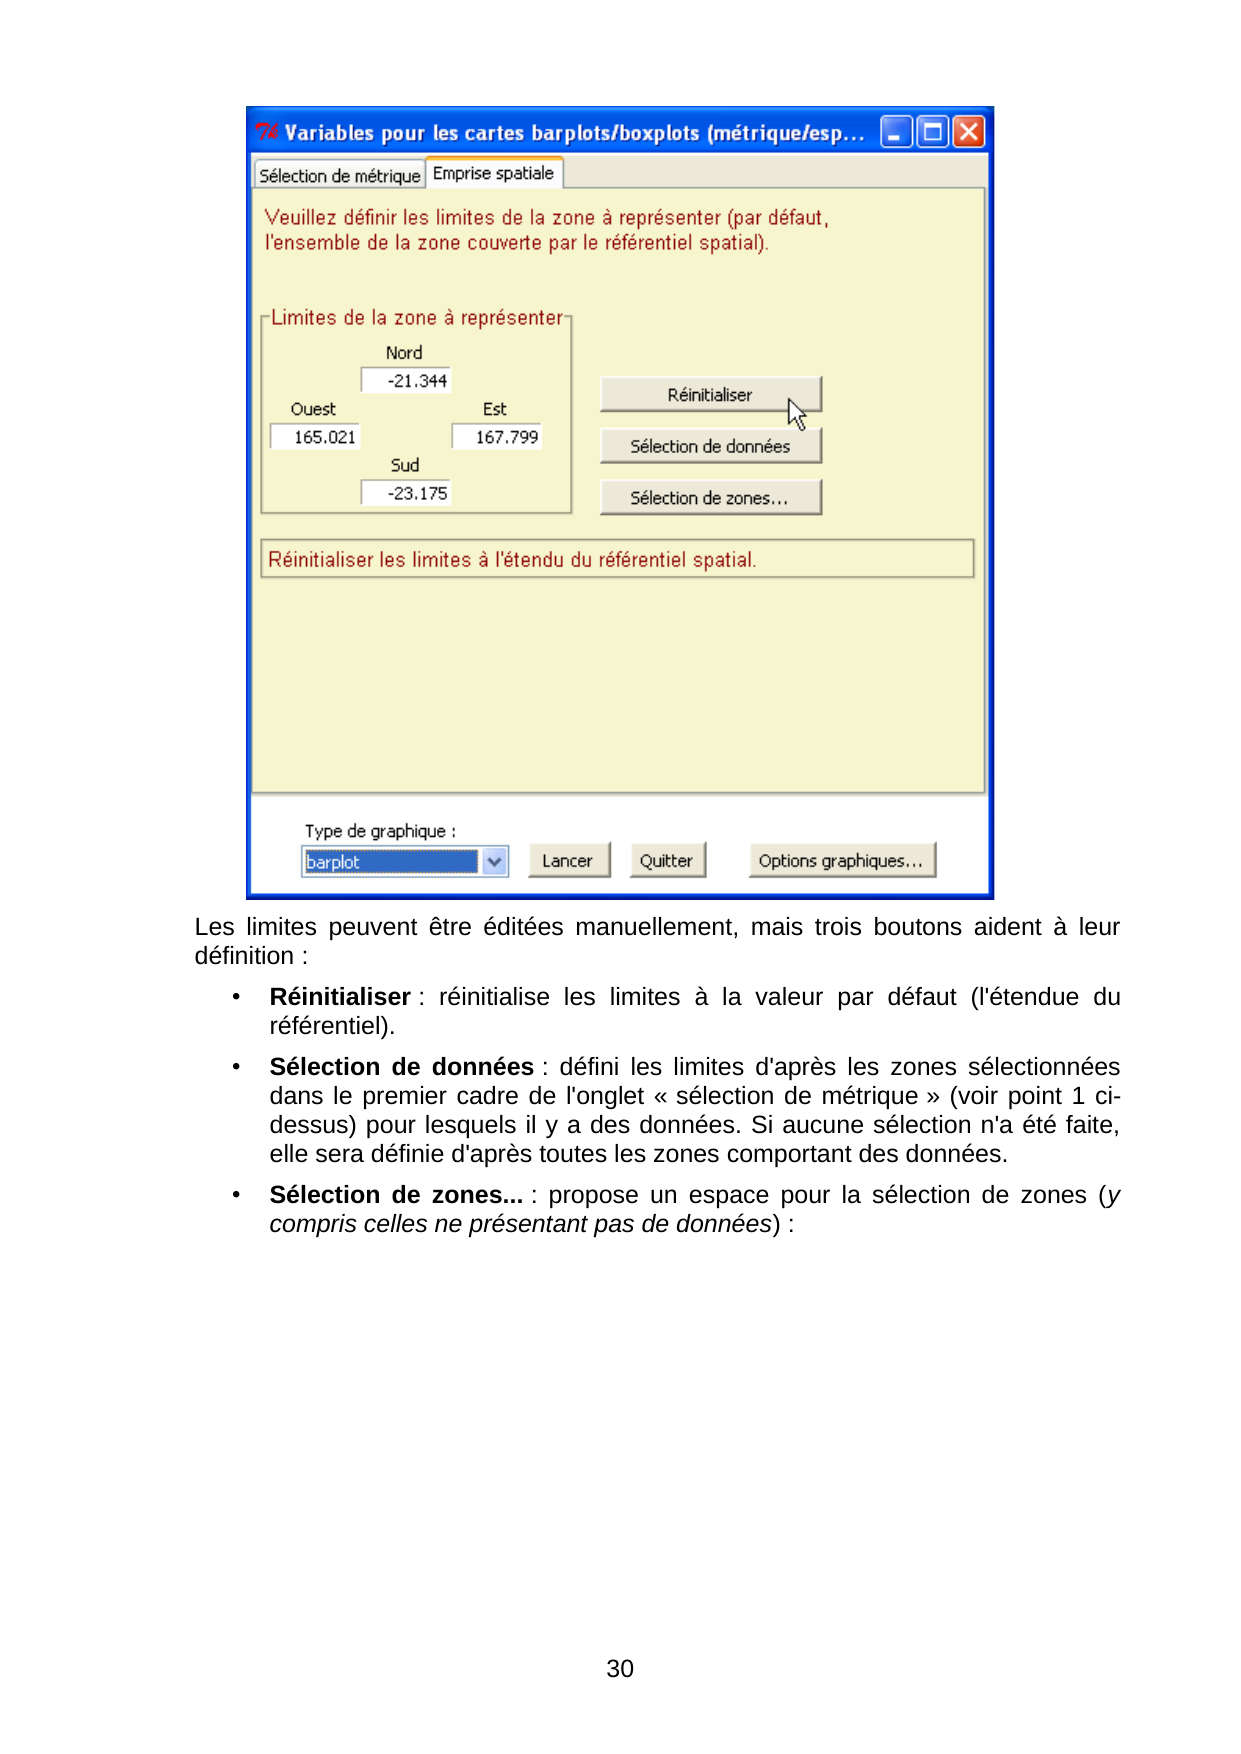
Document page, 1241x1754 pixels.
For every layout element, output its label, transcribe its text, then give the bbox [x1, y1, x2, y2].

text Les limites peuvent être éditées manuellement, mais trois boutons aident à leur définition : [194, 912, 1122, 970]
list Sélection de zones... : propose un espace pour la sélection de zones (y compris celles ne présentant pas de données) : [232, 1180, 1122, 1237]
picture [246, 106, 995, 900]
list Réinitialiser : réinitialise les limites à la valeur par défaut (l'étendue du référentiel). [232, 982, 1122, 1040]
list Sélection de données : défini les limites d'après les zones sélectionnées dans le premier cadre de l'onglet « sélection de métrique » (voir point 1 ci-dessus) pour lesquels il y a des données. Si aucune sélection n'a été faite, elle sera définie d'après toutes les zones comportant des données. [232, 1052, 1122, 1167]
